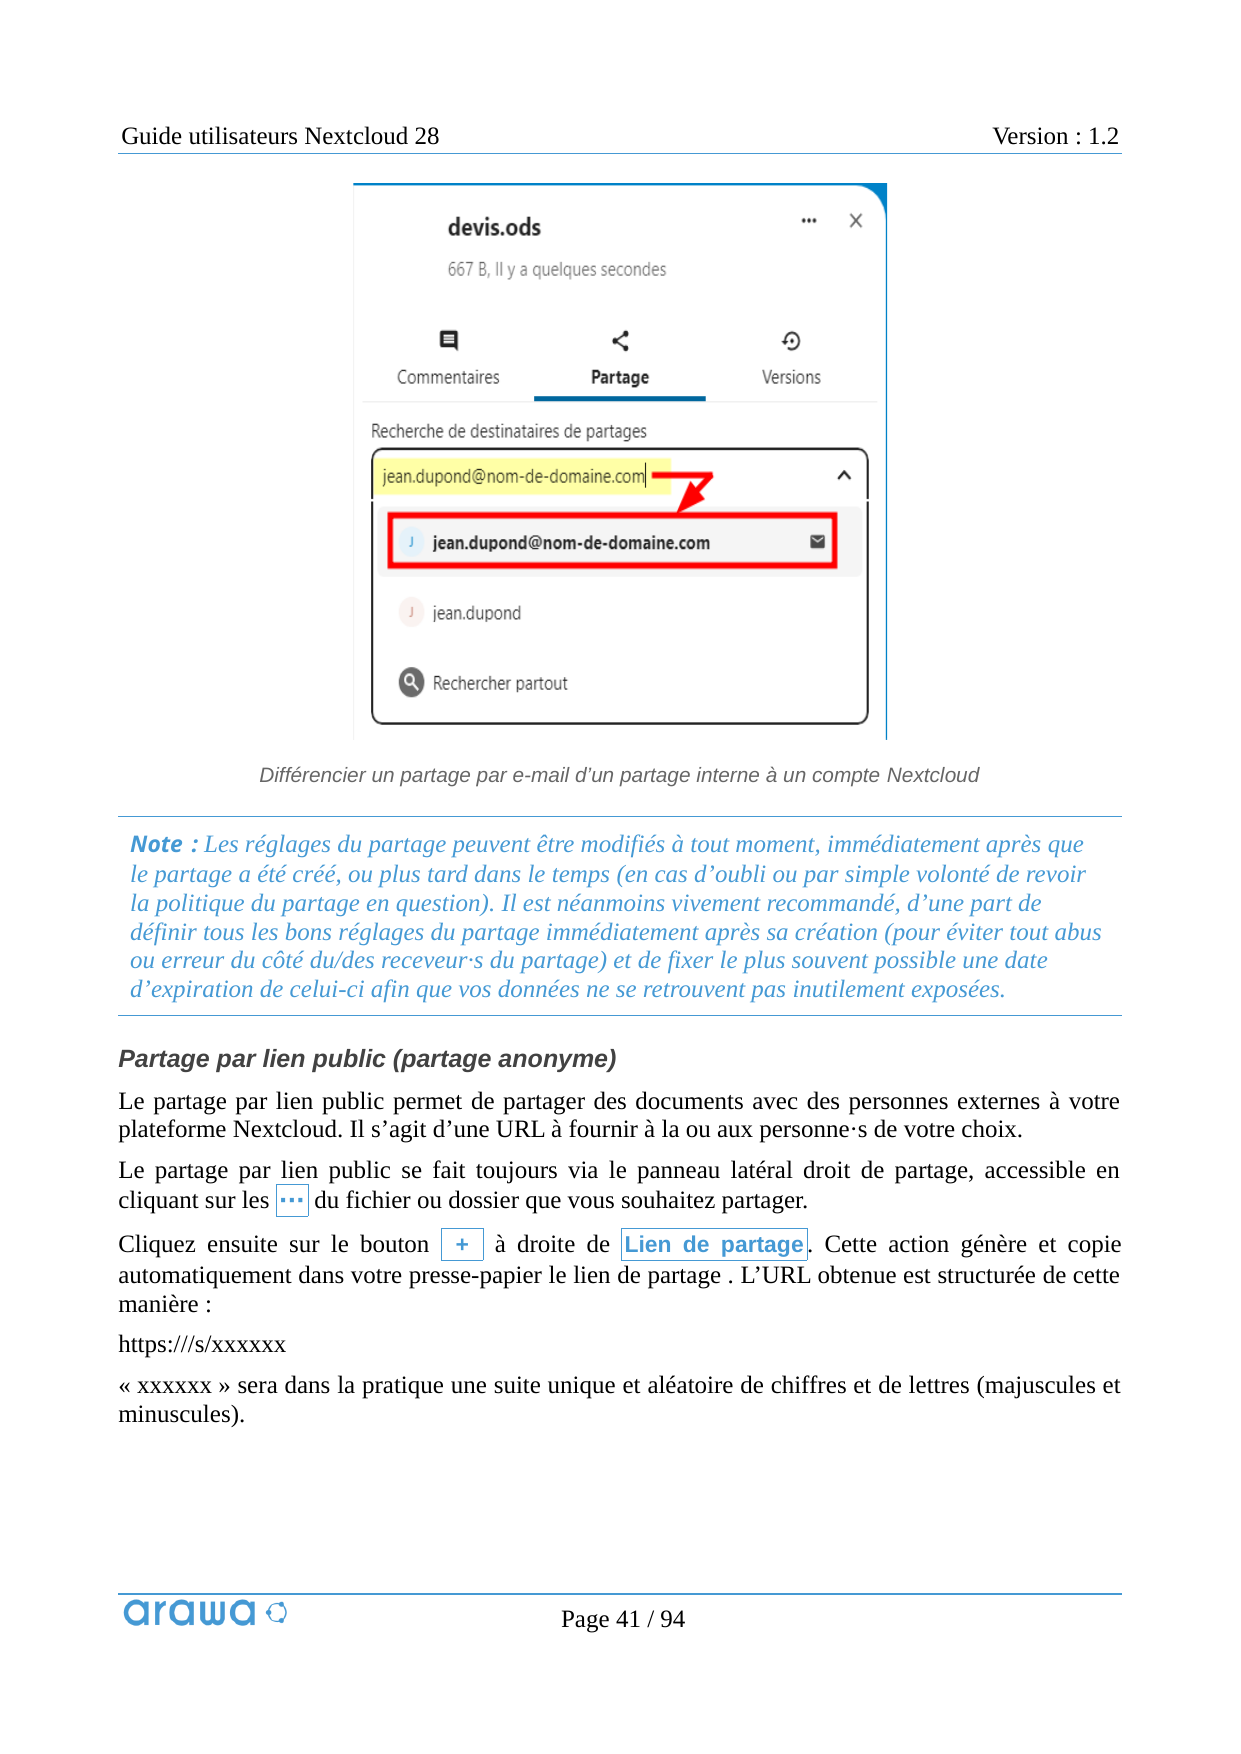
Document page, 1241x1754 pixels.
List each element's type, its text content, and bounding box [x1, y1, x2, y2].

text Le partage par lien public se fait toujours via le panneau latéral droit de partage, accessible en cliquant sur les ⋅⋅⋅ du fichier ou dossier que vous souhaitez partager. [118, 1155, 1122, 1216]
picture [353, 186, 888, 740]
subtitle Partage par lien public (partage anonyme) [118, 1044, 1122, 1073]
picture [121, 1597, 290, 1628]
text « xxxxxx » sera dans la pratique une suite unique et aléatoire de chiffres et de lettres (majuscules et minuscules). [118, 1370, 1122, 1428]
text Cliquez ensuite sur le bouton + à droite de Lien de partage. Cette action génère et copie automatiquement dans votre presse-papier le lien de partage . L’URL obtenue est structurée de cette manière : [118, 1228, 1122, 1318]
text Différencier un partage par e-mail d’un partage interne à un compte Nextcloud [118, 763, 1122, 787]
text https:///s/xxxxxx [118, 1329, 1122, 1358]
text Le partage par lien public permet de partager des documents avec des personnes externes à votre plateforme Nextcloud. Il s’agit d’une URL à fournir à la ou aux personne·s de votre choix. [118, 1086, 1122, 1143]
text Note : Les réglages du partage peuvent être modifiés à tout moment, immédiatement après que le partage a été créé, ou plus tard dans le temps (en cas d’oubli ou par simple volonté de revoir la politique du partage en question). Il est néanmoins vivement recommandé, d’une part de définir tous les bons réglages du partage immédiatement après sa création (pour éviter tout abus ou erreur du côté du/des receveur·s du partage) et de fixer le plus souvent possible une date d’expiration de celui-ci afin que vos données ne se retrouvent pas inutilement exposées. [118, 817, 1122, 1015]
